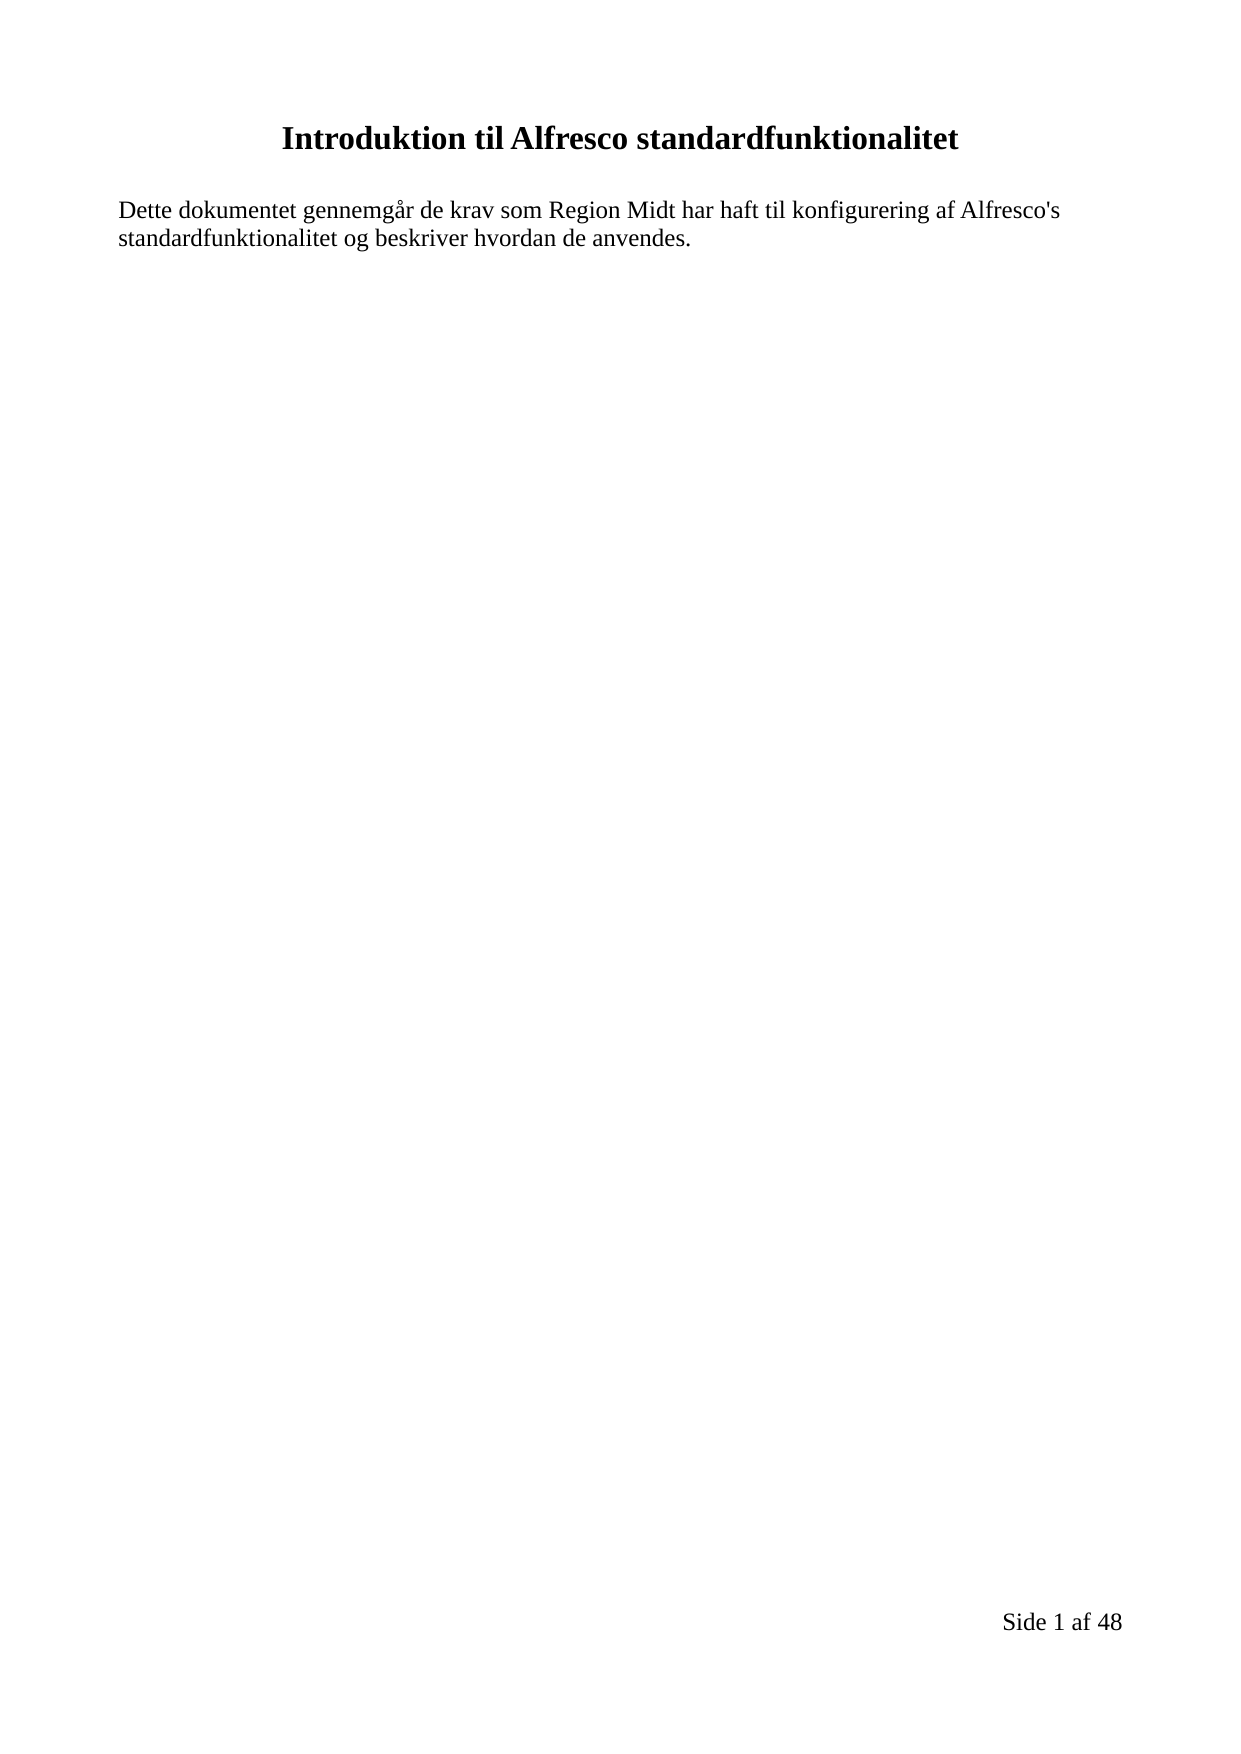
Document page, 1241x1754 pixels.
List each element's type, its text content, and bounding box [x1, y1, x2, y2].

text Introduktion til Alfresco standardfunktionalitet [118, 118, 1122, 156]
text Dette dokumentet gennemgår de krav som Region Midt har haft til konfigurering af Alfresco's standardfunktionalitet og beskriver hvordan de anvendes. [118, 195, 1122, 252]
